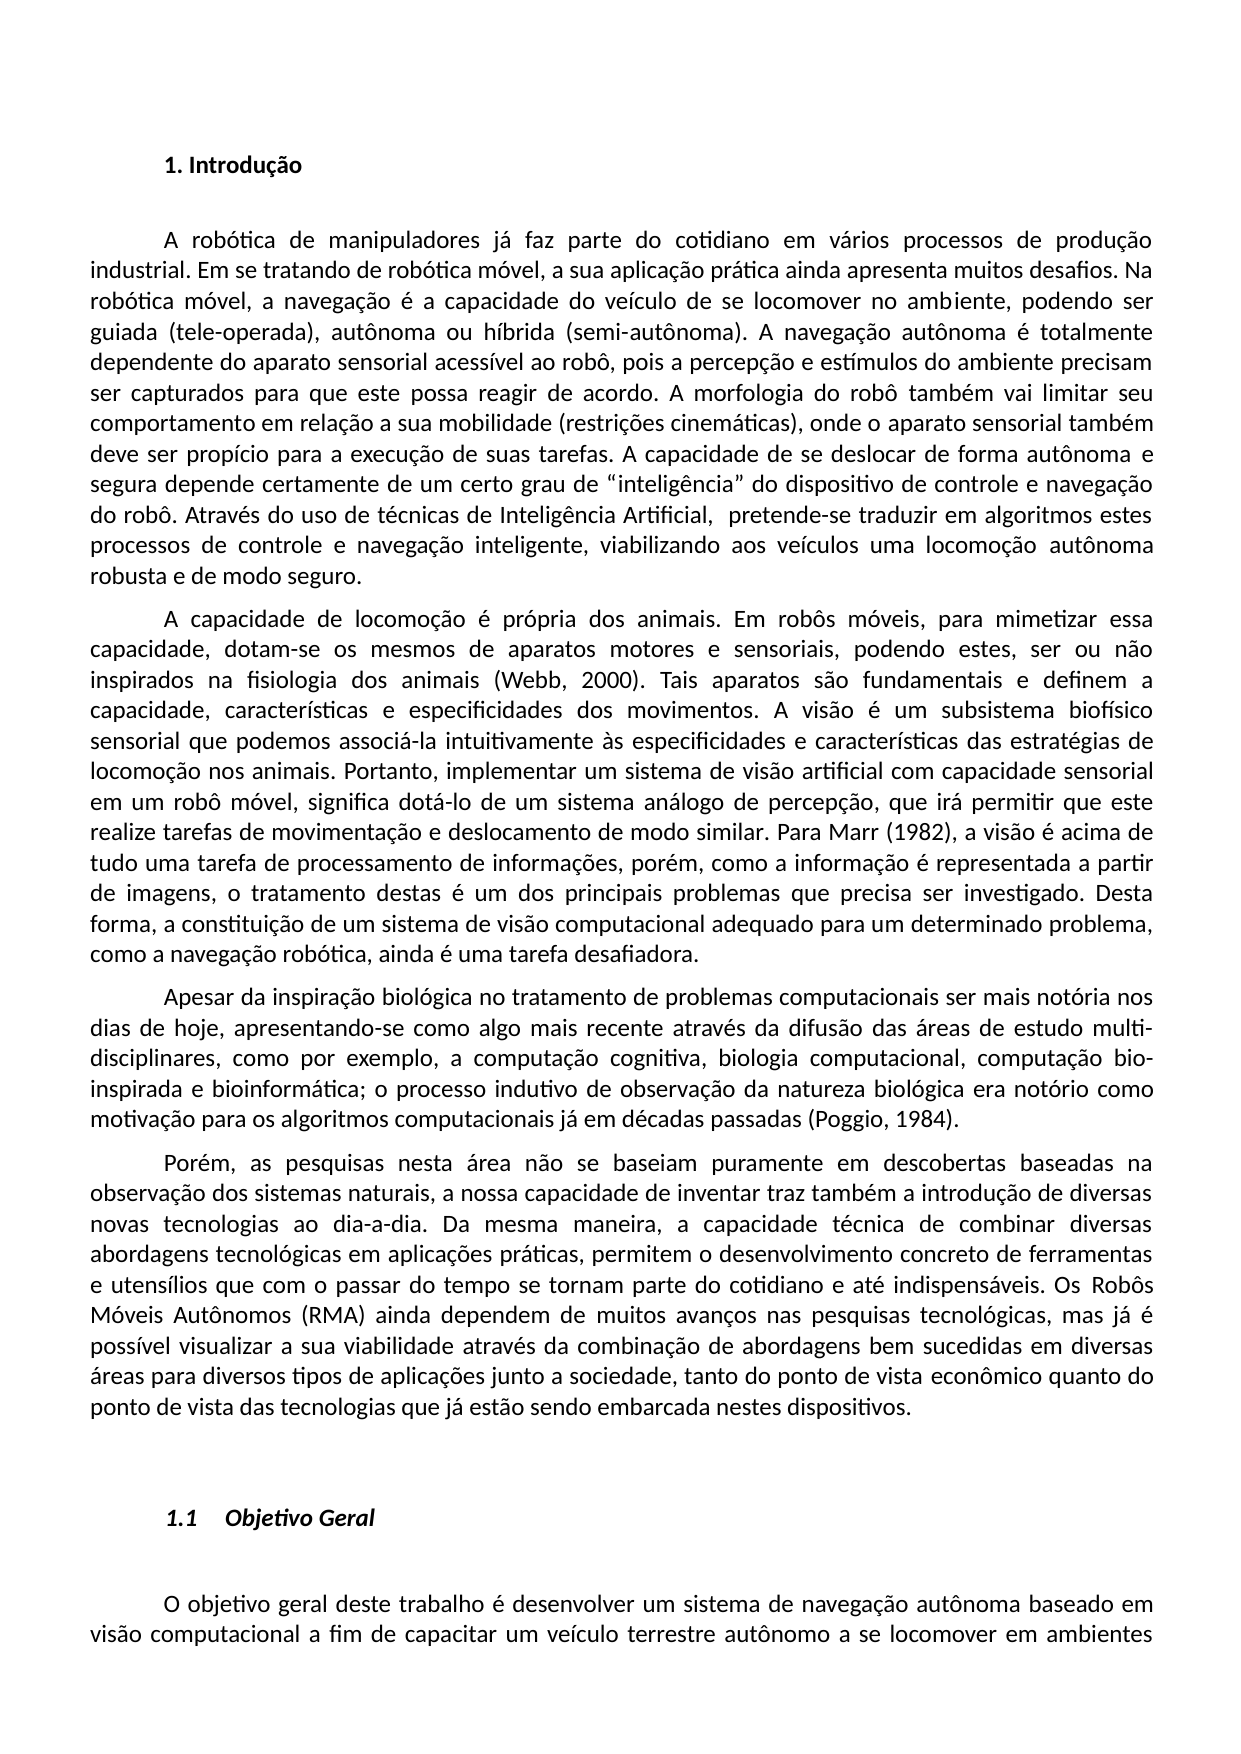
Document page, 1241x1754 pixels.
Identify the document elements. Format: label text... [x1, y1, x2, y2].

subtitle 1.1 Objetivo Geral [165, 1502, 1154, 1532]
text A robótica de manipuladores já faz parte do cotidiano em vários processos de produção industrial. Em se tratando de robótica móvel, a sua aplicação prática ainda apresenta muitos desafios. Na robótica móvel, a navegação é a capacidade do veículo de se locomover no ambiente, podendo ser guiada (tele-operada), autônoma ou híbrida (semi-autônoma). A navegação autônoma é totalmente dependente do aparato sensorial acessível ao robô, pois a percepção e estímulos do ambiente precisam ser capturados para que este possa reagir de acordo. A morfologia do robô também vai limitar seu comportamento em relação a sua mobilidade (restrições cinemáticas), onde o aparato sensorial também deve ser propício para a execução de suas tarefas. A capacidade de se deslocar de forma autônoma e segura depende certamente de um certo grau de “inteligência” do dispositivo de controle e navegação do robô. Através do uso de técnicas de Inteligência Artificial, pretende-se traduzir em algoritmos estes processos de controle e navegação inteligente, viabilizando aos veículos uma locomoção autônoma robusta e de modo seguro. [90, 224, 1154, 590]
subtitle 1. Introdução [90, 145, 1154, 181]
text A capacidade de locomoção é própria dos animais. Em robôs móveis, para mimetizar essa capacidade, dotam-se os mesmos de aparatos motores e sensoriais, podendo estes, ser ou não inspirados na fisiologia dos animais (Webb, 2000). Tais aparatos são fundamentais e definem a capacidade, características e especificidades dos movimentos. A visão é um subsistema biofísico sensorial que podemos associá-la intuitivamente às especificidades e características das estratégias de locomoção nos animais. Portanto, implementar um sistema de visão artificial com capacidade sensorial em um robô móvel, significa dotá-lo de um sistema análogo de percepção, que irá permitir que este realize tarefas de movimentação e deslocamento de modo similar. Para Marr (1982), a visão é acima de tudo uma tarefa de processamento de informações, porém, como a informação é representada a partir de imagens, o tratamento destas é um dos principais problemas que precisa ser investigado. Desta forma, a constituição de um sistema de visão computacional adequado para um determinado problema, como a navegação robótica, ainda é uma tarefa desafiadora. [90, 603, 1154, 969]
text O objetivo geral deste trabalho é desenvolver um sistema de navegação autônoma baseado em visão computacional a fim de capacitar um veículo terrestre autônomo a se locomover em ambientes [90, 1588, 1154, 1649]
text Porém, as pesquisas nesta área não se baseiam puramente em descobertas baseadas na observação dos sistemas naturais, a nossa capacidade de inventar traz também a introdução de diversas novas tecnologias ao dia-a-dia. Da mesma maneira, a capacidade técnica de combinar diversas abordagens tecnológicas em aplicações práticas, permitem o desenvolvimento concreto de ferramentas e utensílios que com o passar do tempo se tornam parte do cotidiano e até indispensáveis. Os Robôs Móveis Autônomos (RMA) ainda dependem de muitos avanços nas pesquisas tecnológicas, mas já é possível visualizar a sua viabilidade através da combinação de abordagens bem sucedidas em diversas áreas para diversos tipos de aplicações junto a sociedade, tanto do ponto de vista econômico quanto do ponto de vista das tecnologias que já estão sendo embarcada nestes dispositivos. [90, 1147, 1154, 1421]
text Apesar da inspiração biológica no tratamento de problemas computacionais ser mais notória nos dias de hoje, apresentando-se como algo mais recente através da difusão das áreas de estudo multi-disciplinares, como por exemplo, a computação cognitiva, biologia computacional, computação bio-inspirada e bioinformática; o processo indutivo de observação da natureza biológica era notório como motivação para os algoritmos computacionais já em décadas passadas (Poggio, 1984). [90, 982, 1154, 1134]
